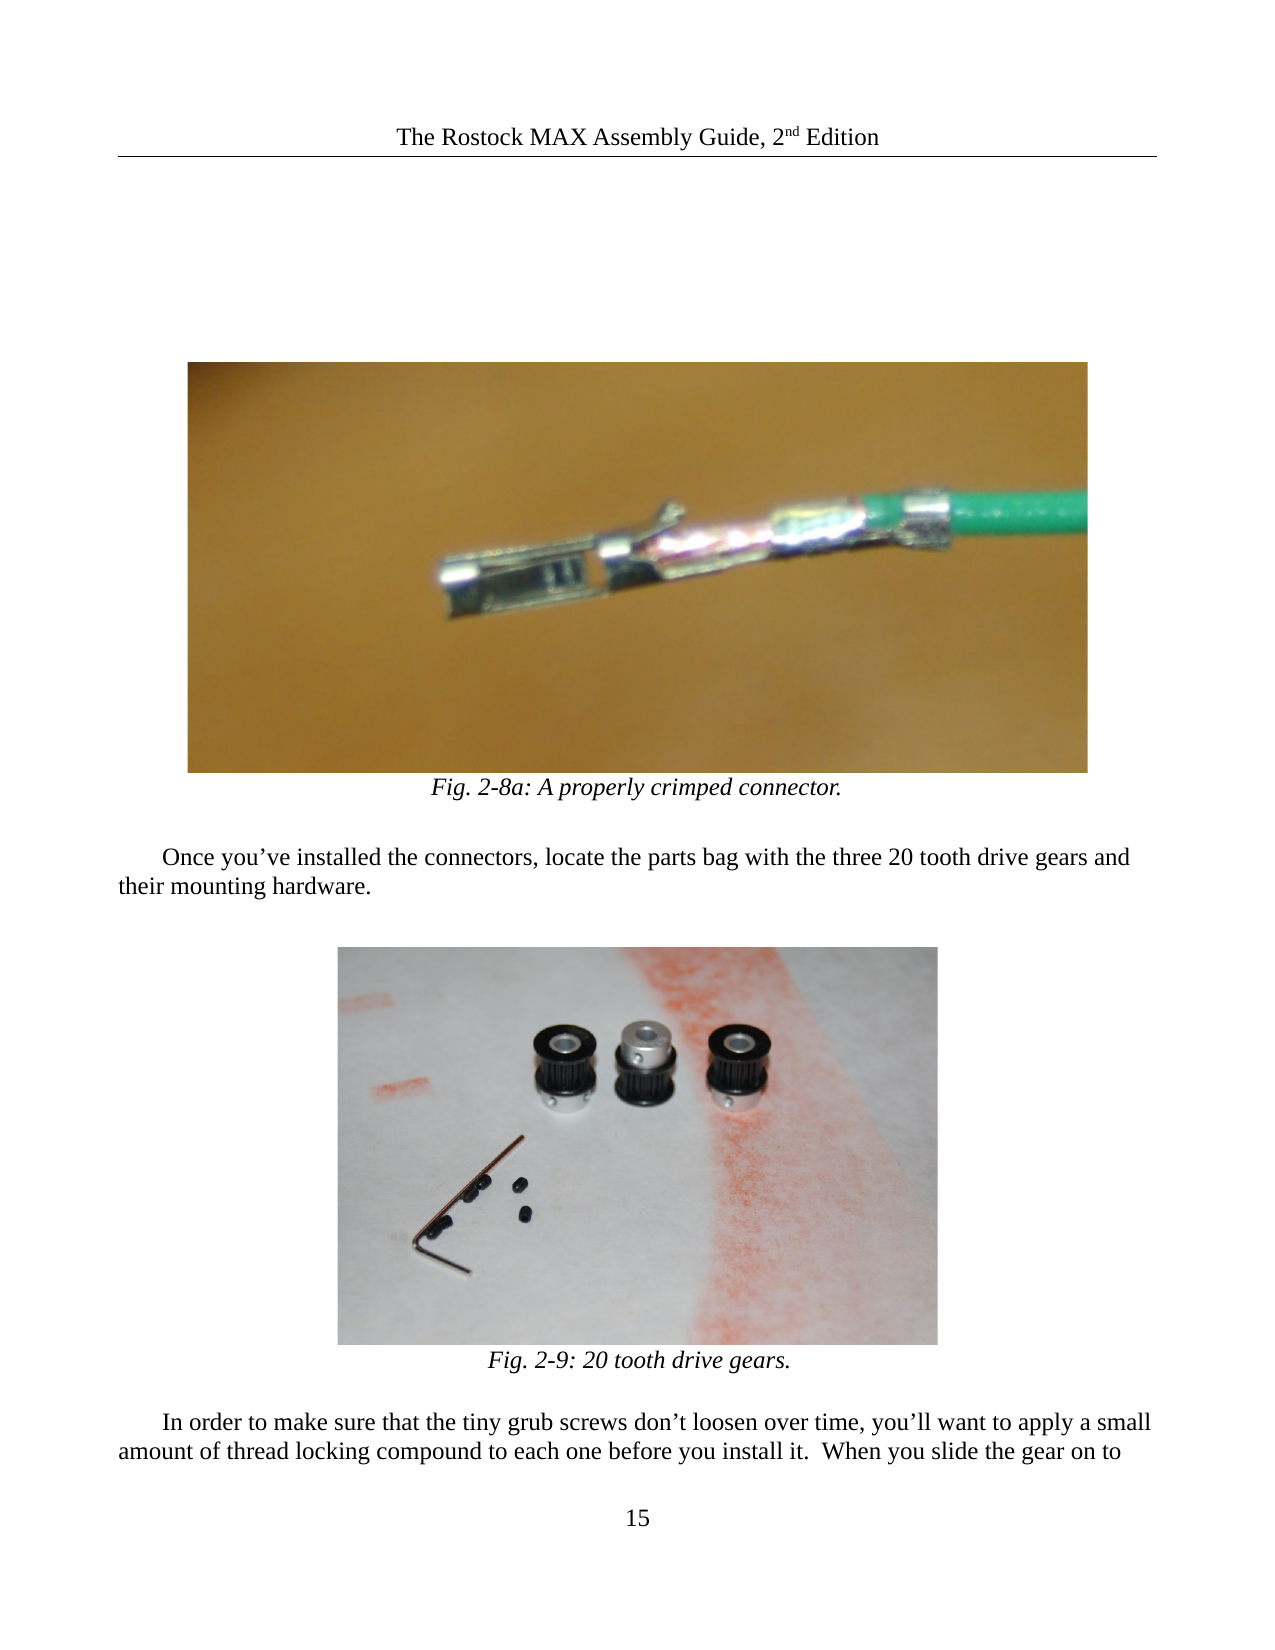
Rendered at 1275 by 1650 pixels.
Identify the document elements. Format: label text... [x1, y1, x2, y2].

text Fig. 2-8a: A properly crimped connector. [187, 773, 1087, 801]
text In order to make sure that the tiny grub screws don’t loosen over time, you’ll want to apply a small amount of thread locking compound to each one before you install it. When you slide the gear on to [118, 1407, 1157, 1465]
text Fig. 2-9: 20 tooth drive gears. [337, 1345, 937, 1374]
picture [337, 947, 938, 1345]
text Once you’ve installed the connectors, locate the parts bag with the three 20 tooth drive gears and their mounting hardware. [118, 842, 1157, 900]
picture [187, 362, 1088, 773]
